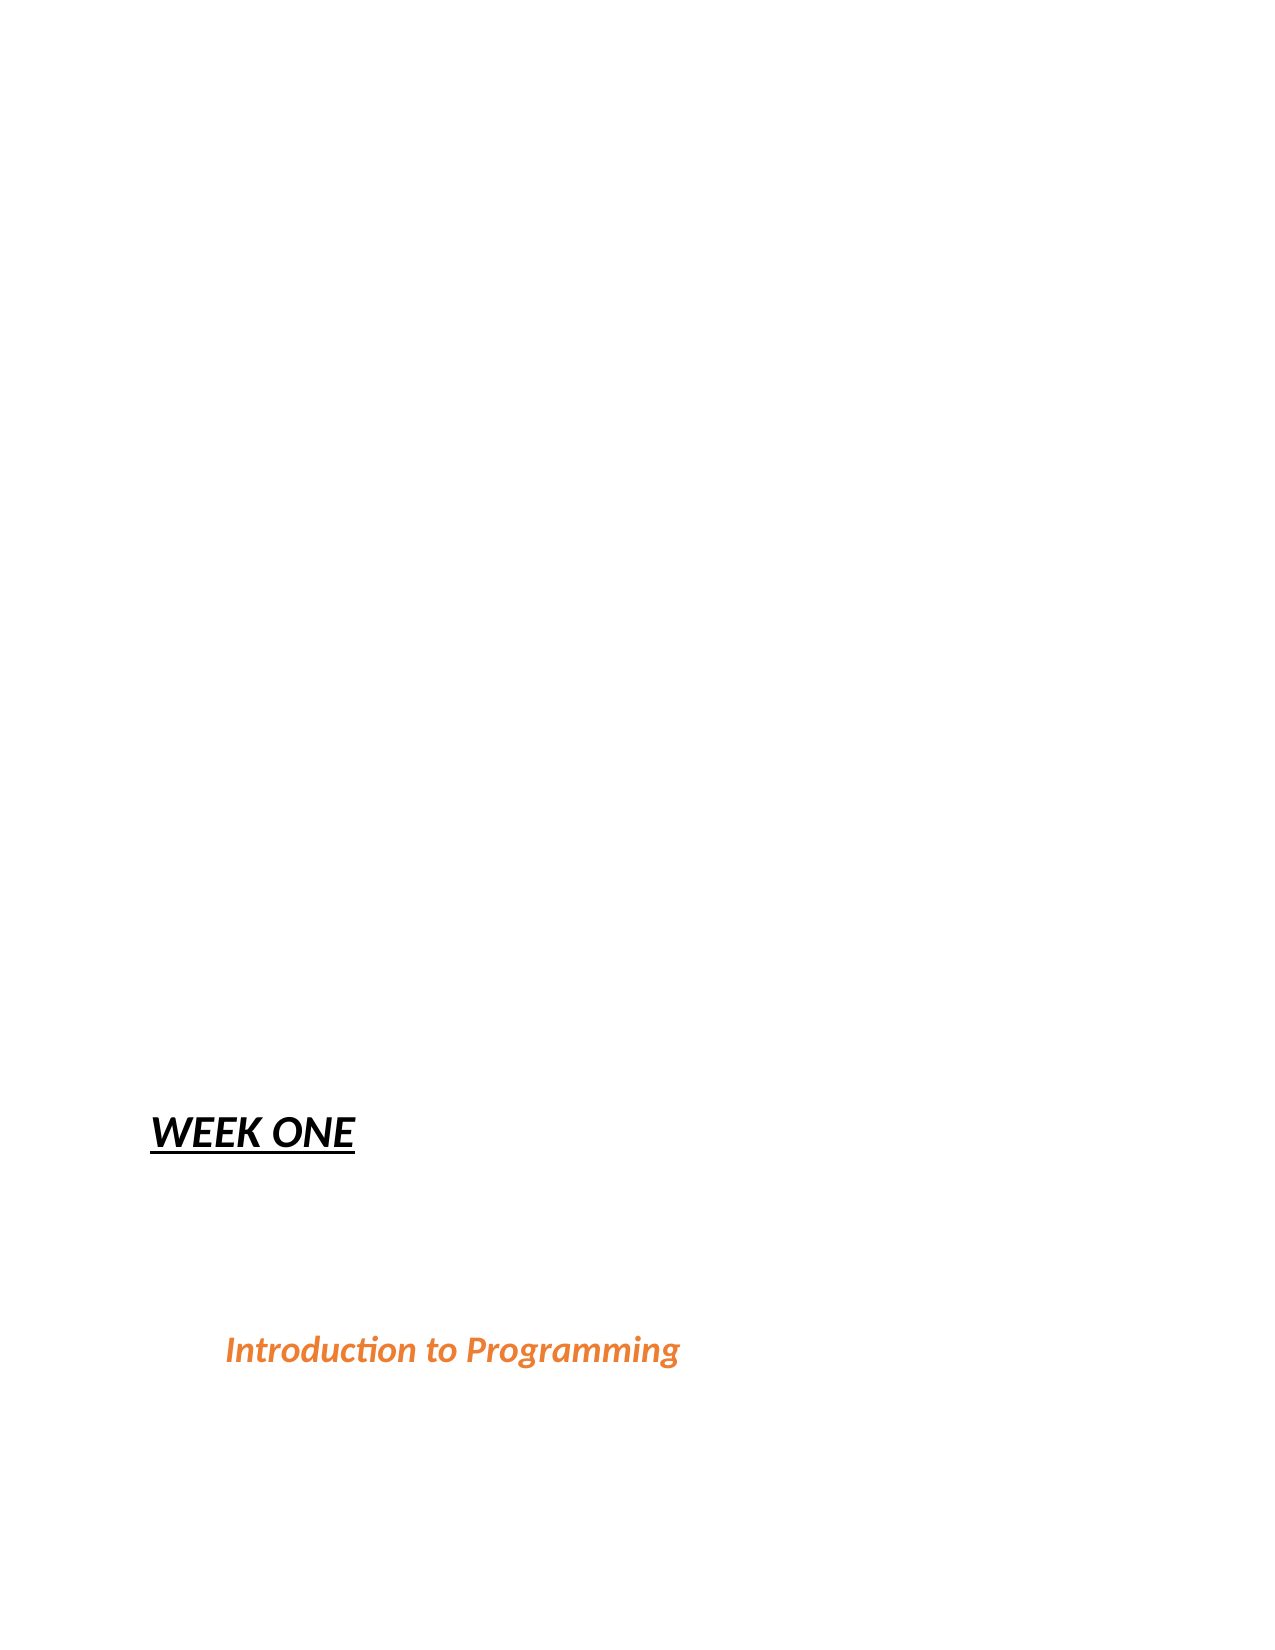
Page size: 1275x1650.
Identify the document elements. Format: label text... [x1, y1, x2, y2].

list Introduction to Programming [225, 1326, 1125, 1372]
text WEEK ONE [150, 1103, 1125, 1159]
